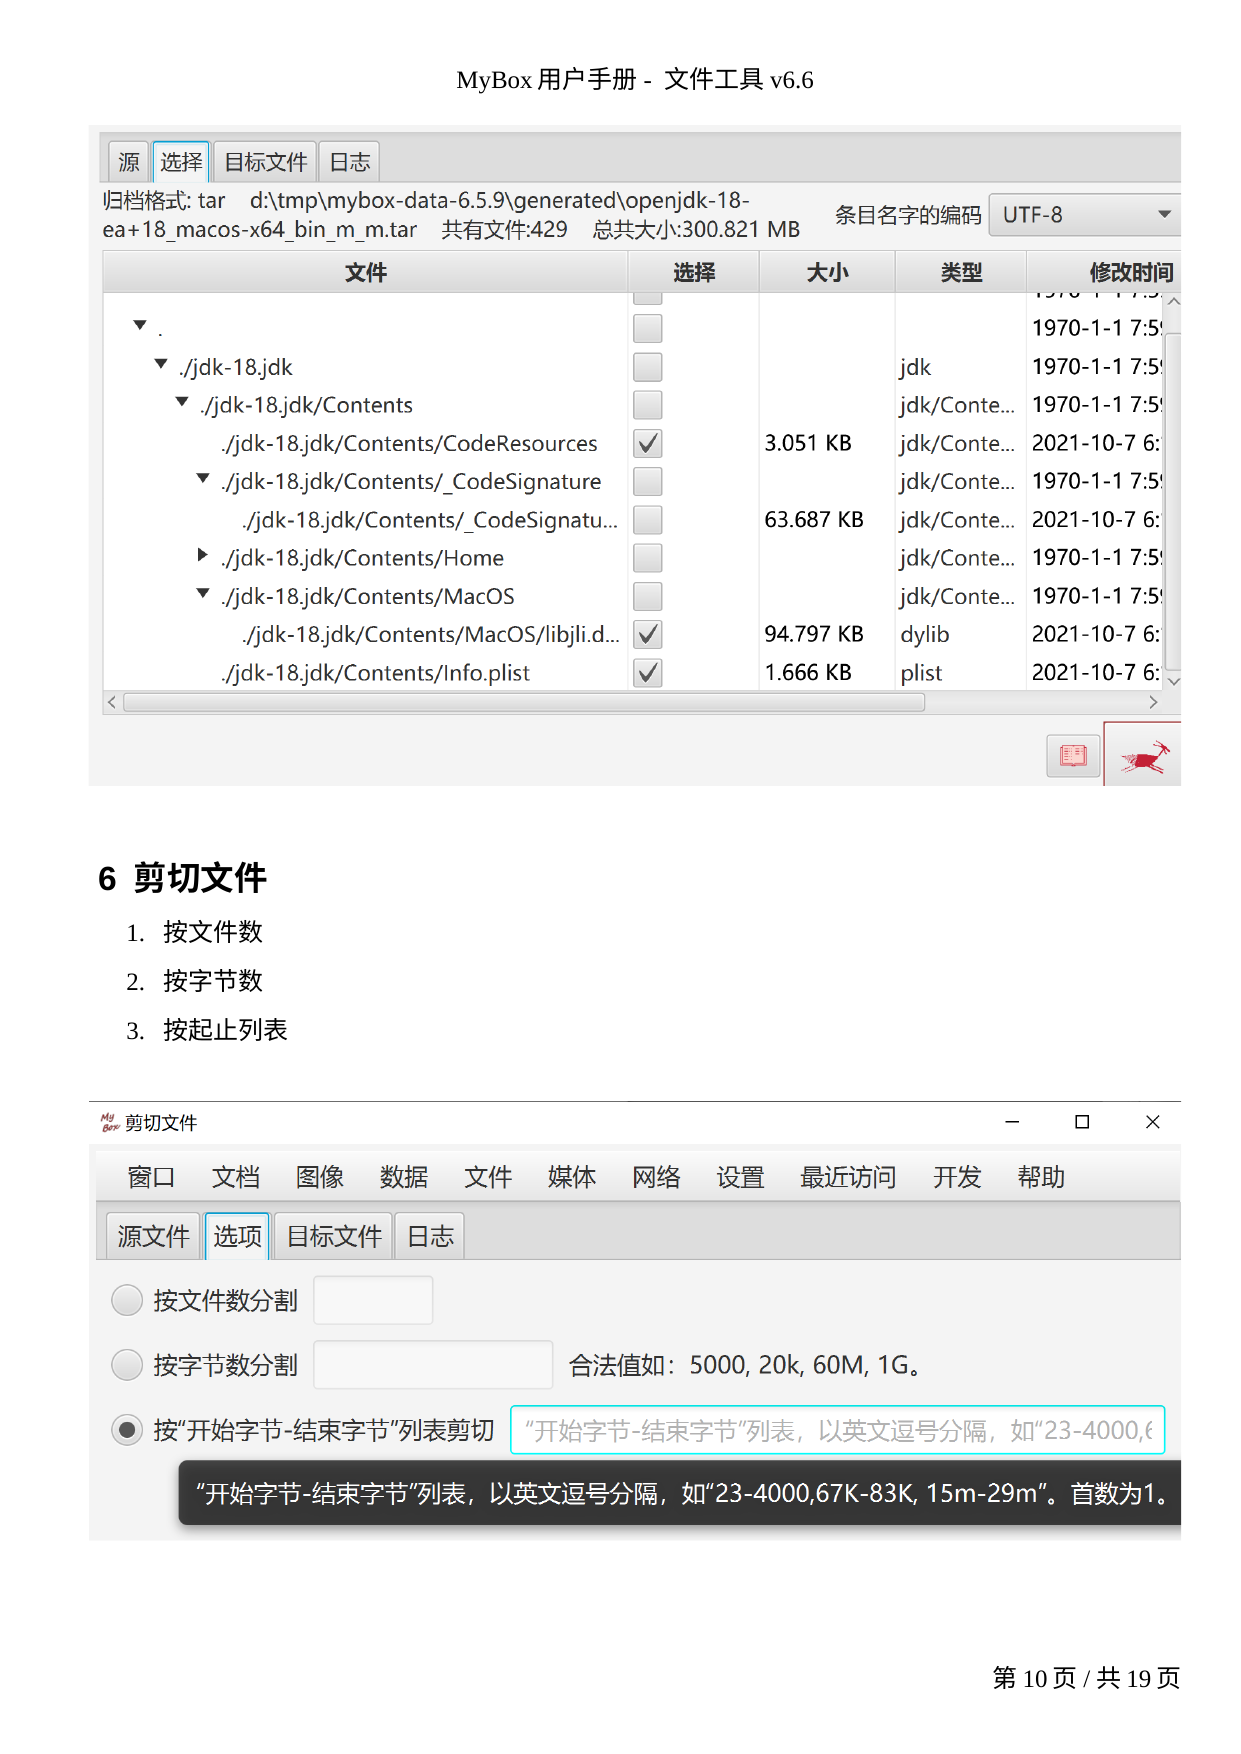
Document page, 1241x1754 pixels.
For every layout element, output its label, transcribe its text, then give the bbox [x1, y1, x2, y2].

list 按起止列表 [126, 1010, 1181, 1047]
picture [88, 124, 1182, 786]
subtitle 剪切文件 [88, 852, 1181, 900]
list 按文件数 [126, 913, 1181, 949]
picture [88, 1100, 1182, 1541]
list 按字节数 [126, 962, 1181, 998]
